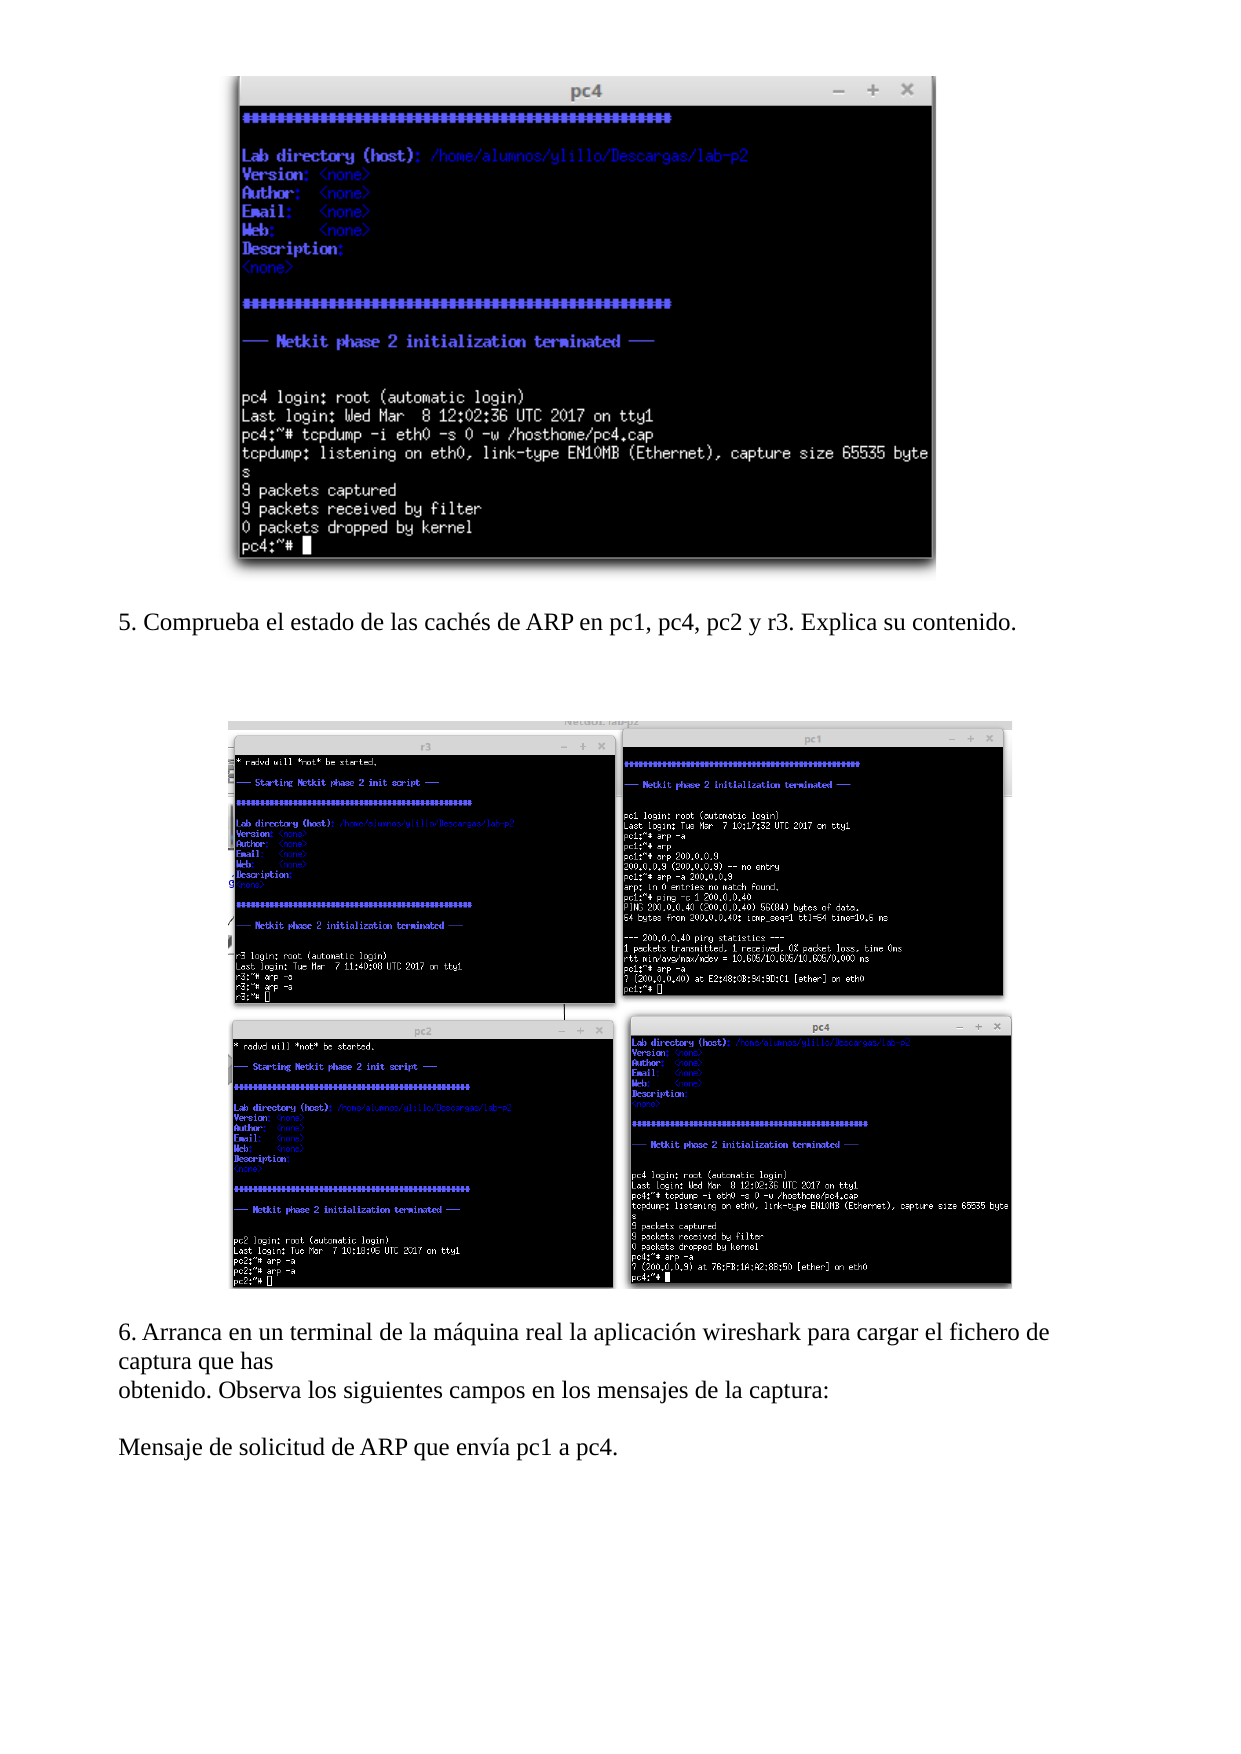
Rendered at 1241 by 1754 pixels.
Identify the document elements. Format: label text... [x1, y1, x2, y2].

text 6. Arranca en un terminal de la máquina real la aplicación wireshark para cargar el fichero de captura que has [118, 1317, 1122, 1375]
text Mensaje de solicitud de ARP que envía pc1 a pc4. [118, 1432, 1122, 1461]
text obtenido. Observa los siguientes campos en los mensajes de la captura: [118, 1375, 1122, 1403]
picture [693, 76, 937, 581]
text 5. Comprueba el estado de las cachés de ARP en pc1, pc4, pc2 y r3. Explica su contenido. [118, 607, 1122, 636]
picture [228, 721, 1013, 1289]
